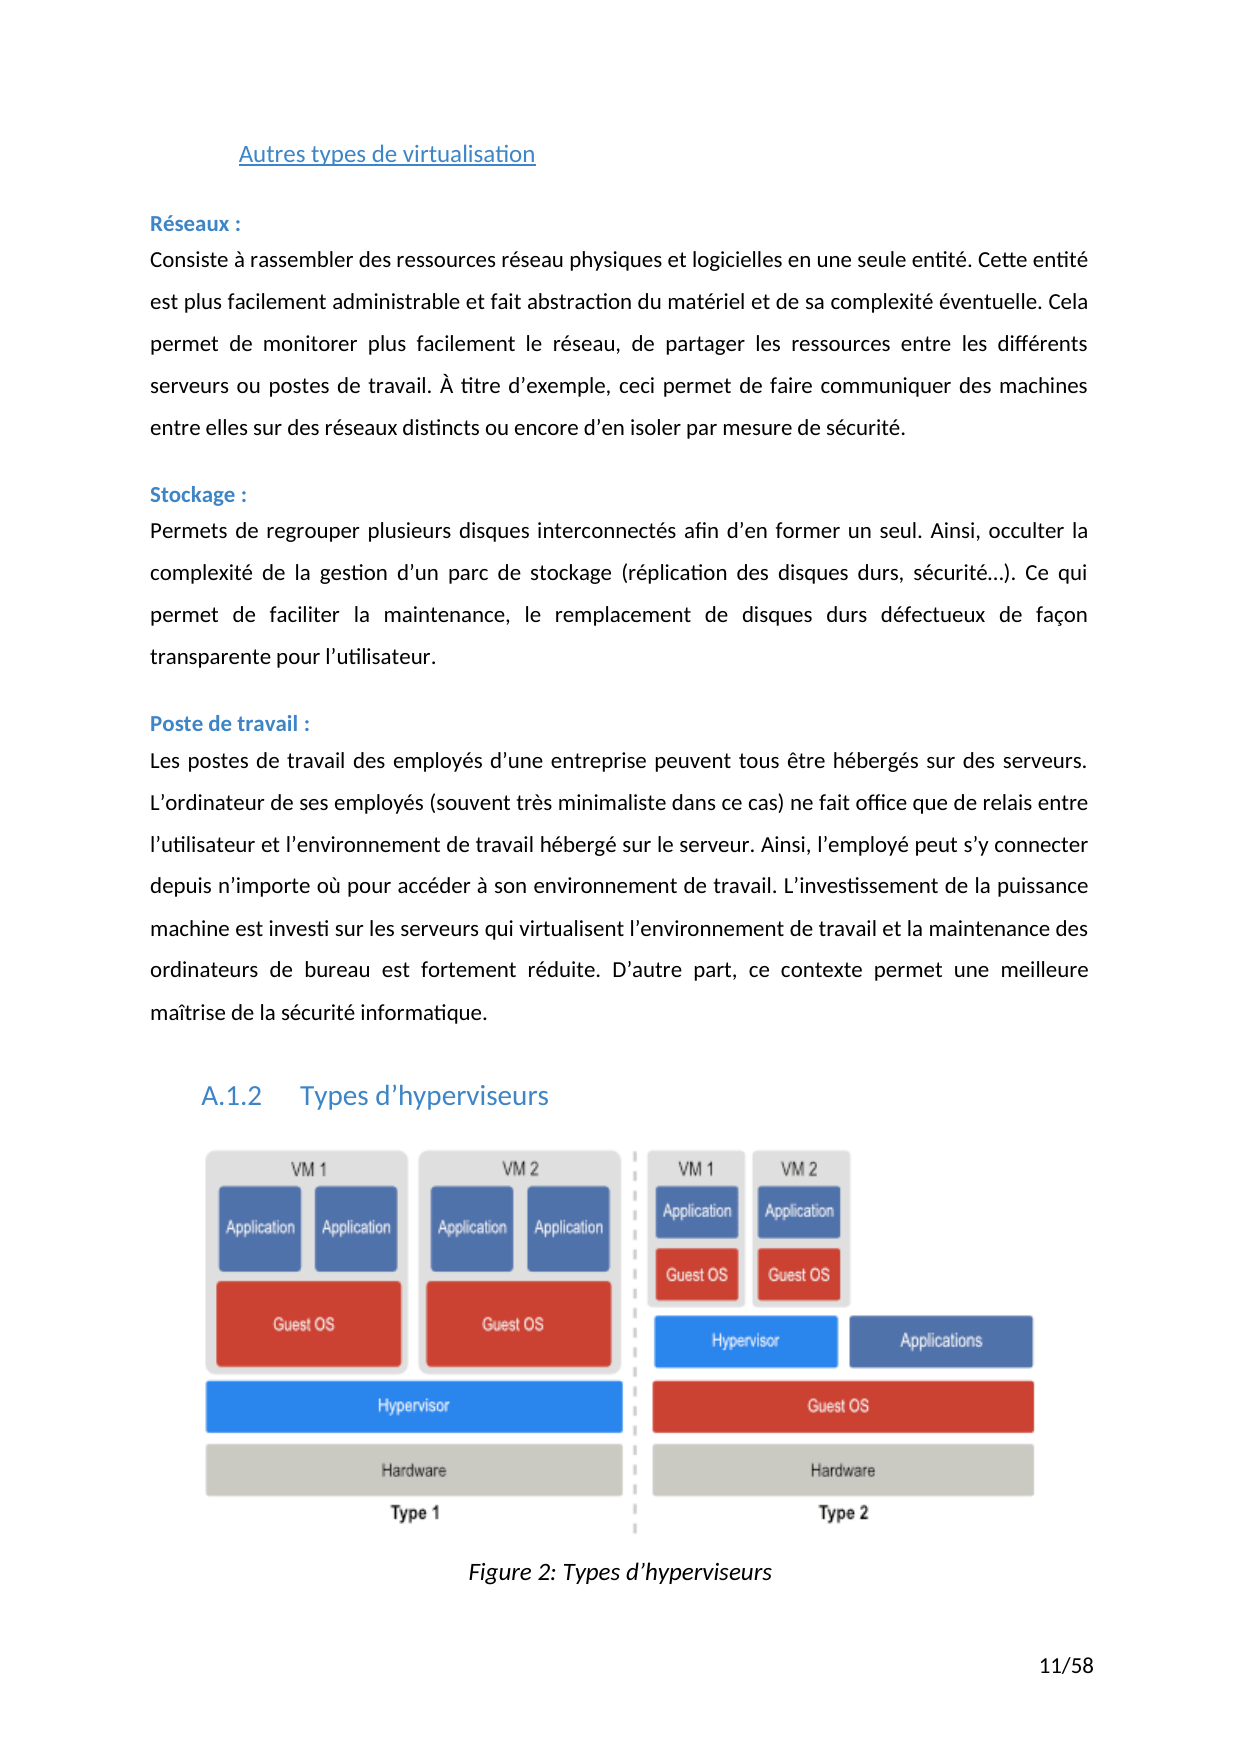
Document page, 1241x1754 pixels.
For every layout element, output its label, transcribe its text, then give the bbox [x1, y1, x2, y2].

subtitle Stockage : [150, 480, 1090, 508]
text Figure 2: Types d’hyperviseurs [151, 1535, 1089, 1586]
subtitle Types d’hyperviseurs [201, 1077, 1090, 1113]
subtitle Réseaux : [150, 209, 1090, 237]
text Les postes de travail des employés d’une entreprise peuvent tous être hébergés sur des serveurs. L’ordinateur de ses employés (souvent très minimaliste dans ce cas) ne fait office que de relais entre l’utilisateur et l’environnement de travail hébergé sur le serveur. Ainsi, l’employé peut s’y connecter depuis n’importe où pour accéder à son environnement de travail. L’investissement de la puissance machine est investi sur les serveurs qui virtualisent l’environnement de travail et la maintenance des ordinateurs de bureau est fortement réduite. D’autre part, ce contexte permet une meilleure maîtrise de la sécurité informatique. [150, 746, 1090, 1026]
subtitle Poste de travail : [150, 709, 1090, 737]
text Consiste à rassembler des ressources réseau physiques et logicielles en une seule entité. Cette entité est plus facilement administrable et fait abstraction du matériel et de sa complexité éventuelle. Cela permet de monitorer plus facilement le réseau, de partager les ressources entre les différents serveurs ou postes de travail. À titre d’exemple, ceci permet de faire communiquer des machines entre elles sur des réseaux distincts ou encore d’en isoler par mesure de sécurité. [150, 245, 1090, 441]
text Permets de regrouper plusieurs disques interconnectés afin d’en former un seul. Ainsi, occulter la complexité de la gestion d’un parc de stockage (réplication des disques durs, sécurité…). Ce qui permet de faciliter la maintenance, le remplacement de disques durs défectueux de façon transparente pour l’utilisateur. [150, 516, 1090, 670]
subtitle Autres types de virtualisation [238, 138, 1090, 169]
picture [151, 1133, 1089, 1535]
